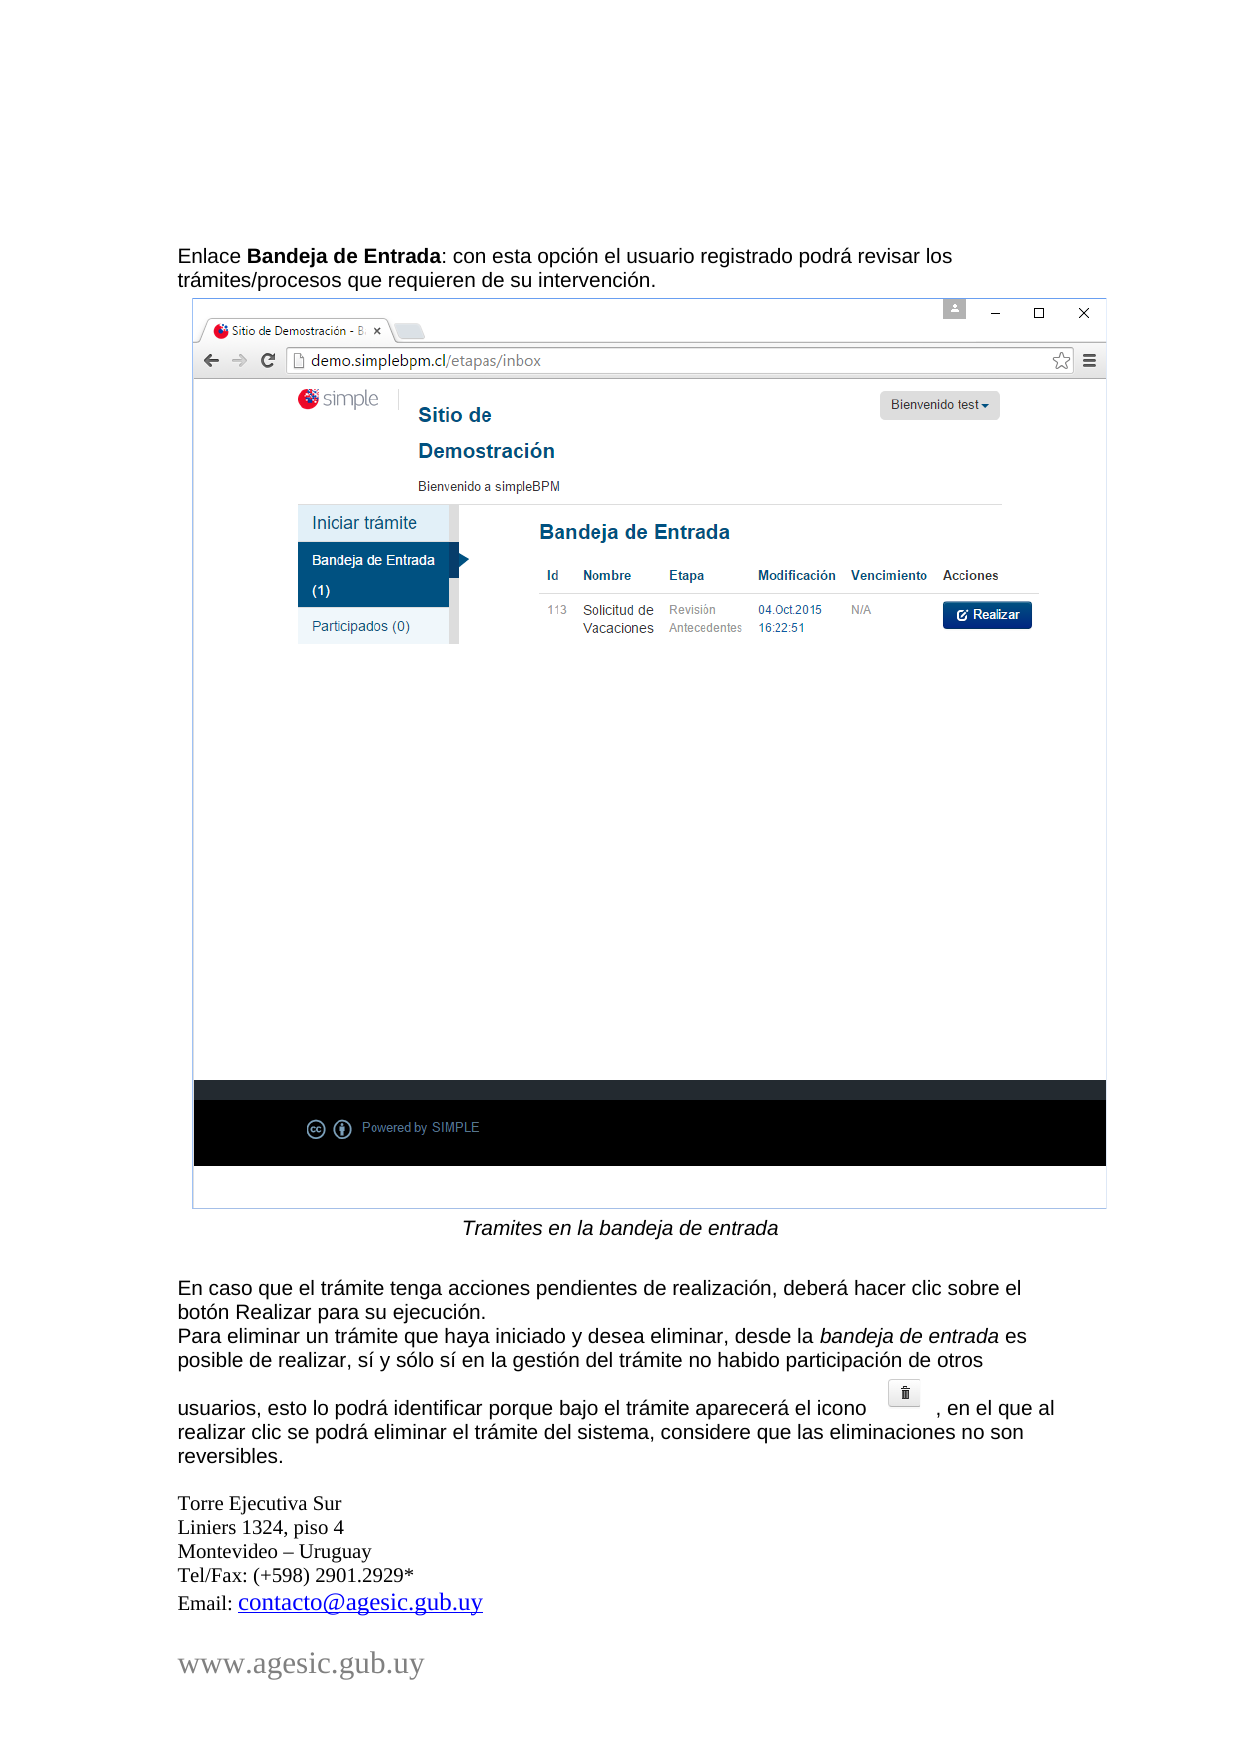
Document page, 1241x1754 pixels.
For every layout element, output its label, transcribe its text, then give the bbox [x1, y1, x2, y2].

text Tramites en la bandeja de entrada [177, 1216, 1063, 1240]
picture [888, 1379, 921, 1409]
picture [192, 298, 1107, 1209]
text Enlace Bandeja de Entrada: con esta opción el usuario registrado podrá revisar los trámites/procesos que requieren de su intervención. [177, 243, 1063, 291]
text En caso que el trámite tenga acciones pendientes de realización, deberá hacer clic sobre el botón Realizar para su ejecución. [177, 1276, 1063, 1324]
text Para eliminar un trámite que haya iniciado y desea eliminar, desde la bandeja de entrada es posible de realizar, sí y sólo sí en la gestión del trámite no habido participación de otros usuarios, esto lo podrá identificar porque bajo el trámite aparecerá el icono , en el que al realizar clic se podrá eliminar el trámite del sistema, considere que las eliminaciones no son reversibles. [177, 1324, 1063, 1468]
